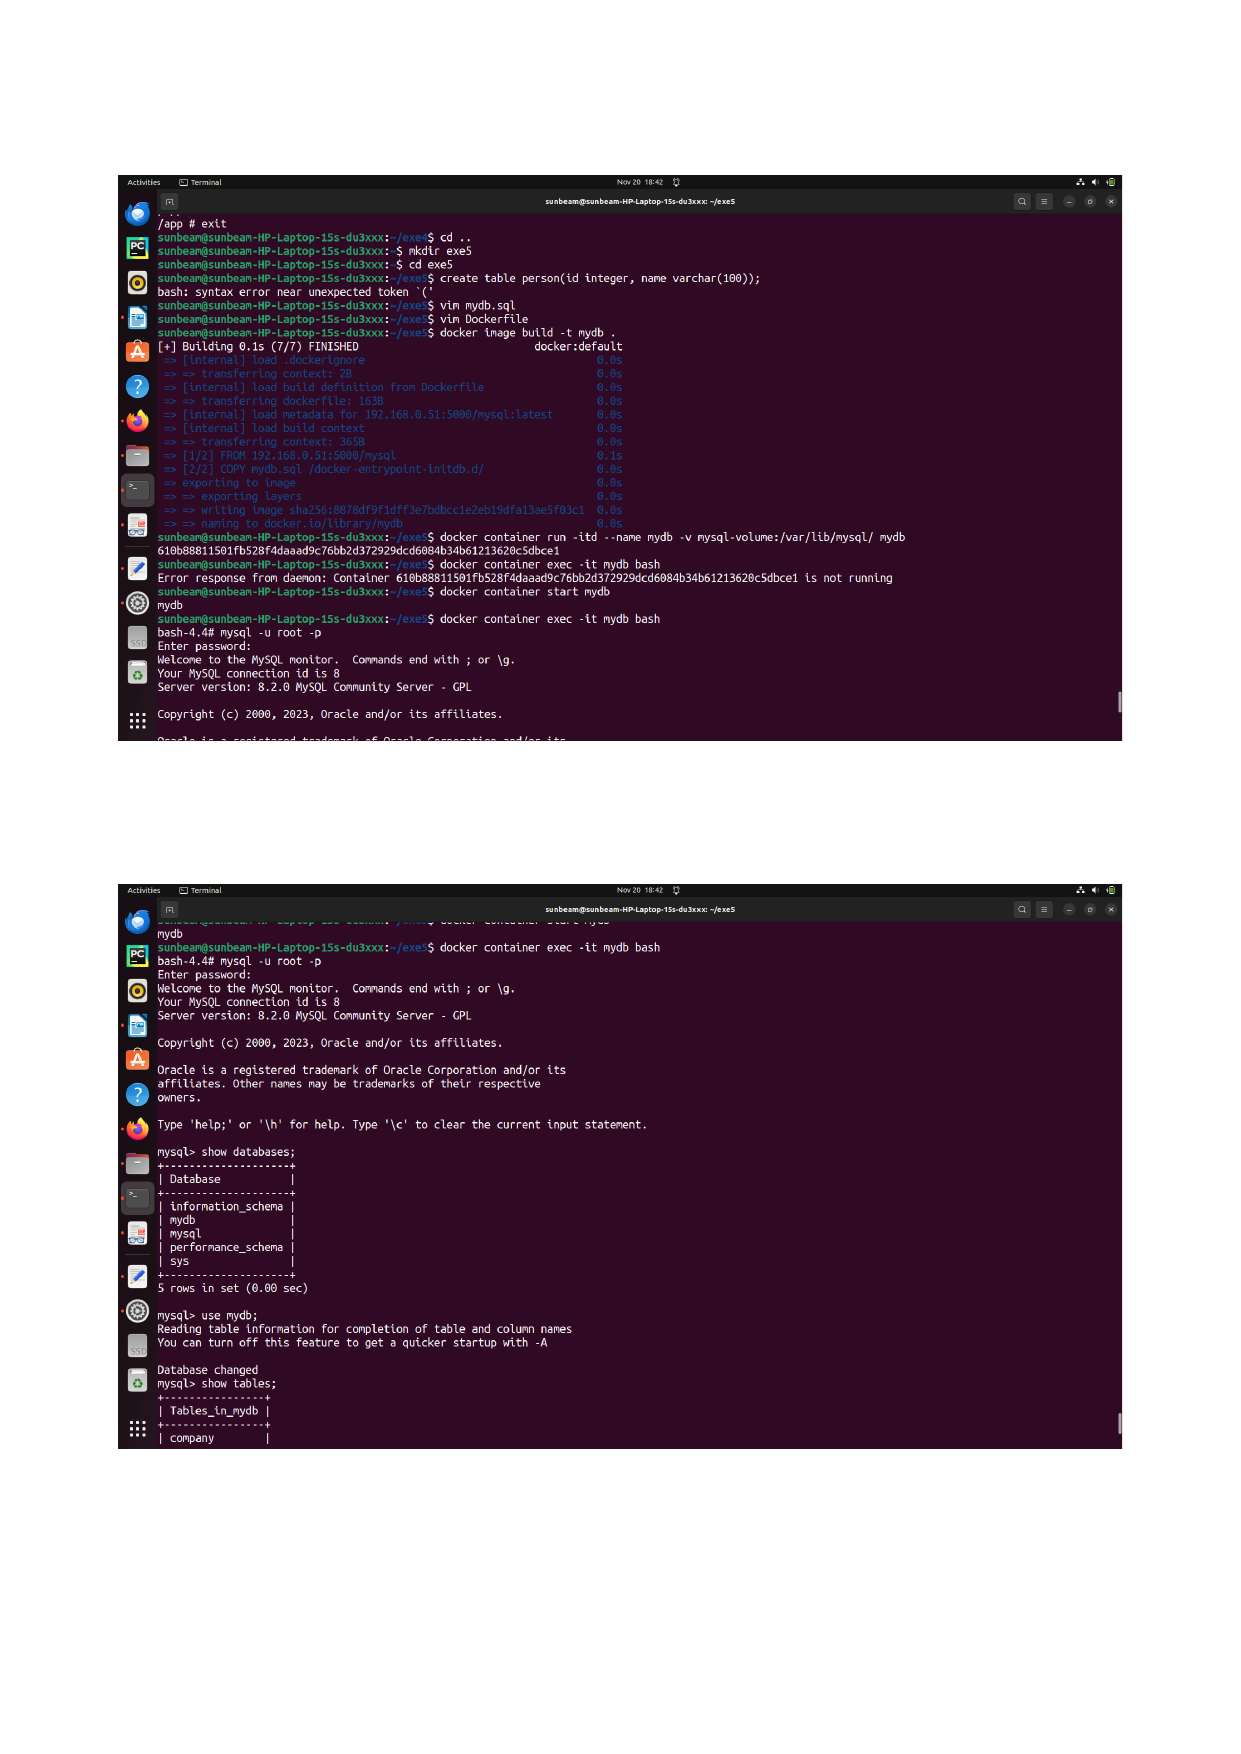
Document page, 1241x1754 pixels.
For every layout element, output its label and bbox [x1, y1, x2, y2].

picture [118, 884, 1123, 1449]
picture [118, 175, 1123, 741]
